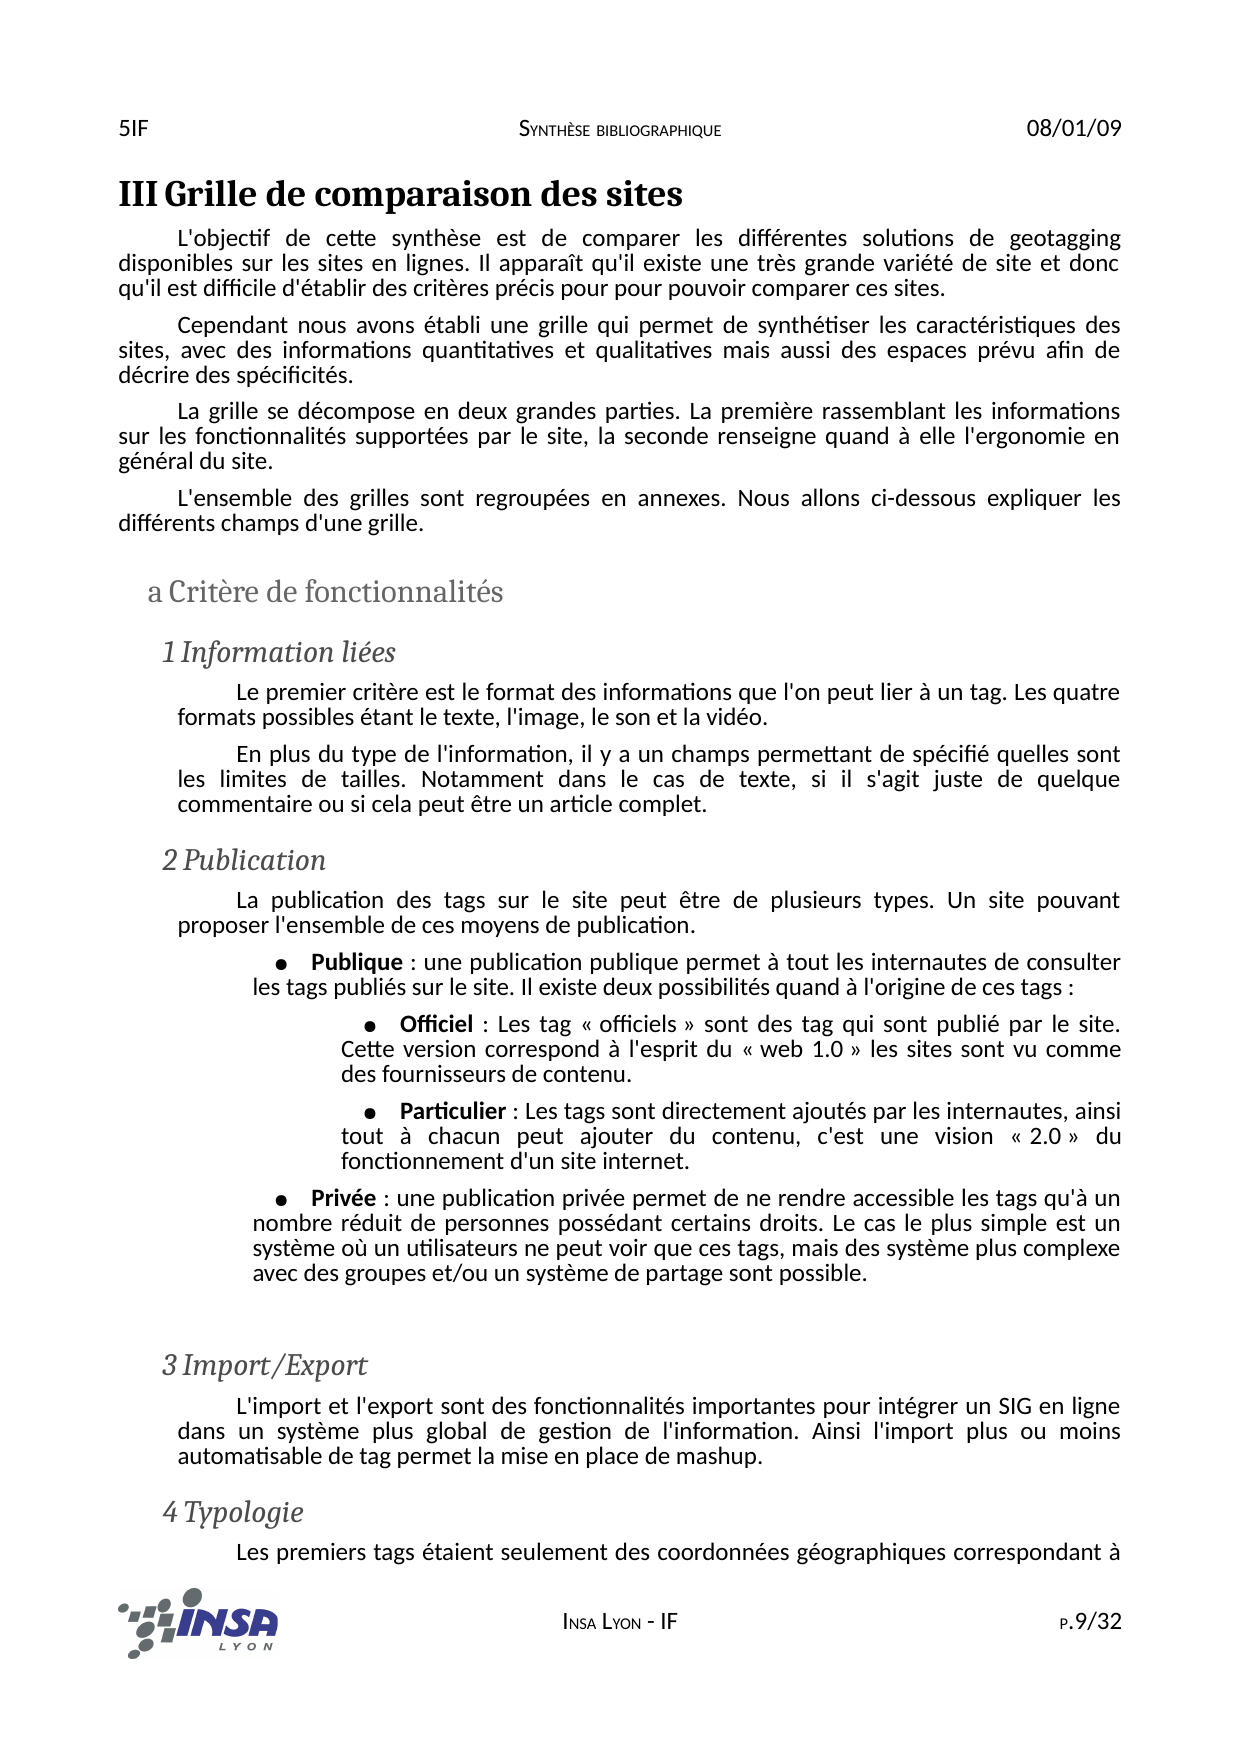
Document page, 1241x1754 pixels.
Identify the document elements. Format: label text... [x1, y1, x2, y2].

text En plus du type de l'information, il y a un champs permettant de spécifié quelles sont les limites de tailles. Notamment dans le cas de texte, si il s'agit juste de quelque commentaire ou si cela peut être un article complet. [177, 744, 1122, 819]
text La grille se décompose en deux grandes parties. La première rassemblant les informations sur les fonctionnalités supportées par le site, la seconde renseigne quand à elle l'ergonomie en général du site. [118, 401, 1122, 476]
text La publication des tags sur le site peut être de plusieurs types. Un site pouvant proposer l'ensemble de ces moyens de publication. [177, 890, 1122, 940]
text L'ensemble des grilles sont regroupées en annexes. Nous allons ci-dessous expliquer les différents champs d'une grille. [118, 488, 1122, 538]
picture [118, 1588, 278, 1659]
text L'import et l'export sont des fonctionnalités importantes pour intégrer un SIG en ligne dans un système plus global de gestion de l'information. Ainsi l'import plus ou moins automatisable de tag permet la mise en place de mashup. [177, 1395, 1122, 1470]
subtitle Import/Export [118, 1348, 1122, 1383]
subtitle Information liées [118, 634, 1122, 670]
text Les premiers tags étaient seulement des coordonnées géographiques correspondant à [177, 1542, 1122, 1567]
text Le premier critère est le format des informations que l'on peut lier à un tag. Les quatre formats possibles étant le texte, l'image, le son et la vidéo. [177, 682, 1122, 732]
list Officiel : Les tag « officiels » sont des tag qui sont publié par le site. Cette version correspond à l'esprit du « web 1.0 » les sites sont vu comme des fournisseurs de contenu. [303, 1014, 1122, 1089]
text Cependant nous avons établi une grille qui permet de synthétiser les caractéristiques des sites, avec des informations quantitatives et qualitatives mais aussi des espaces prévu afin de décrire des spécificités. [118, 314, 1122, 389]
subtitle Typologie [118, 1494, 1122, 1530]
list Privée : une publication privée permet de ne rendre accessible les tags qu'à un nombre réduit de personnes possédant certains droits. Le cas le plus simple est un système où un utilisateurs ne peut voir que ces tags, mais des système plus complexe avec des groupes et/ou un système de partage sont possible. [215, 1187, 1122, 1287]
subtitle Critère de fonctionnalités [118, 573, 1122, 611]
subtitle Publication [118, 842, 1122, 878]
text L'objectif de cette synthèse est de comparer les différentes solutions de geotagging disponibles sur les sites en lignes. Il apparaît qu'il existe une très grande variété de site et donc qu'il est difficile d'établir des critères précis pour pour pouvoir comparer ces sites. [118, 227, 1122, 302]
list Particulier : Les tags sont directement ajoutés par les internautes, ainsi tout à chacun peut ajouter du contenu, c'est une vision « 2.0 » du fonctionnement d'un site internet. [303, 1100, 1122, 1175]
list Publique : une publication publique permet à tout les internautes de consulter les tags publiés sur le site. Il existe deux possibilités quand à l'origine de ces tags : [215, 952, 1122, 1002]
subtitle Grille de comparaison des sites [118, 173, 1122, 216]
